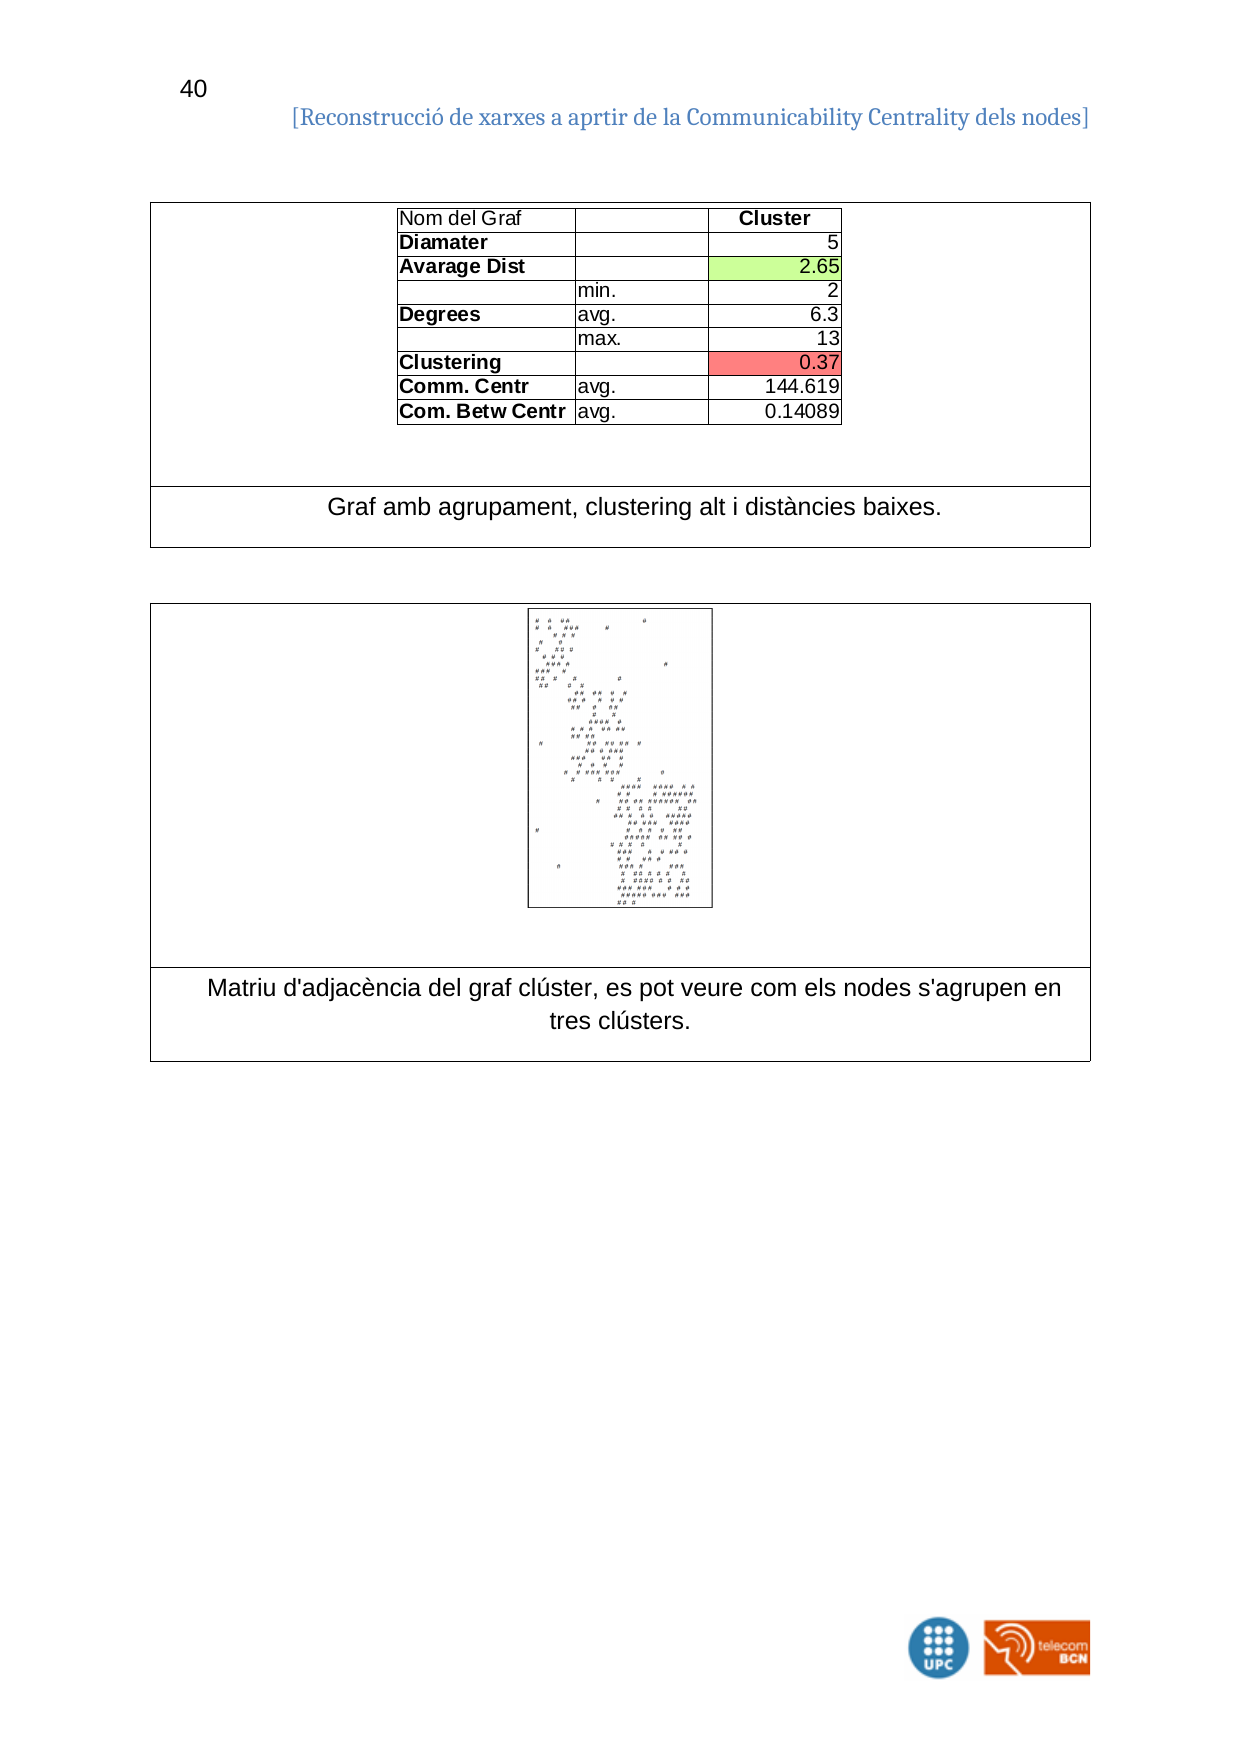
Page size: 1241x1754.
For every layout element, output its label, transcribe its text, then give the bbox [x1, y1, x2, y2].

table_header [151, 203, 1090, 486]
table_cell Graf amb agrupament, clustering alt i distàncies baixes. [151, 487, 1090, 547]
table_cell Matriu d'adjacència del graf clúster, es pot veure com els nodes s'agrupen en tres clústers. [151, 968, 1090, 1061]
picture [904, 1614, 1091, 1681]
picture [527, 608, 713, 908]
table_header [151, 609, 1090, 967]
table_header [151, 604, 1090, 608]
